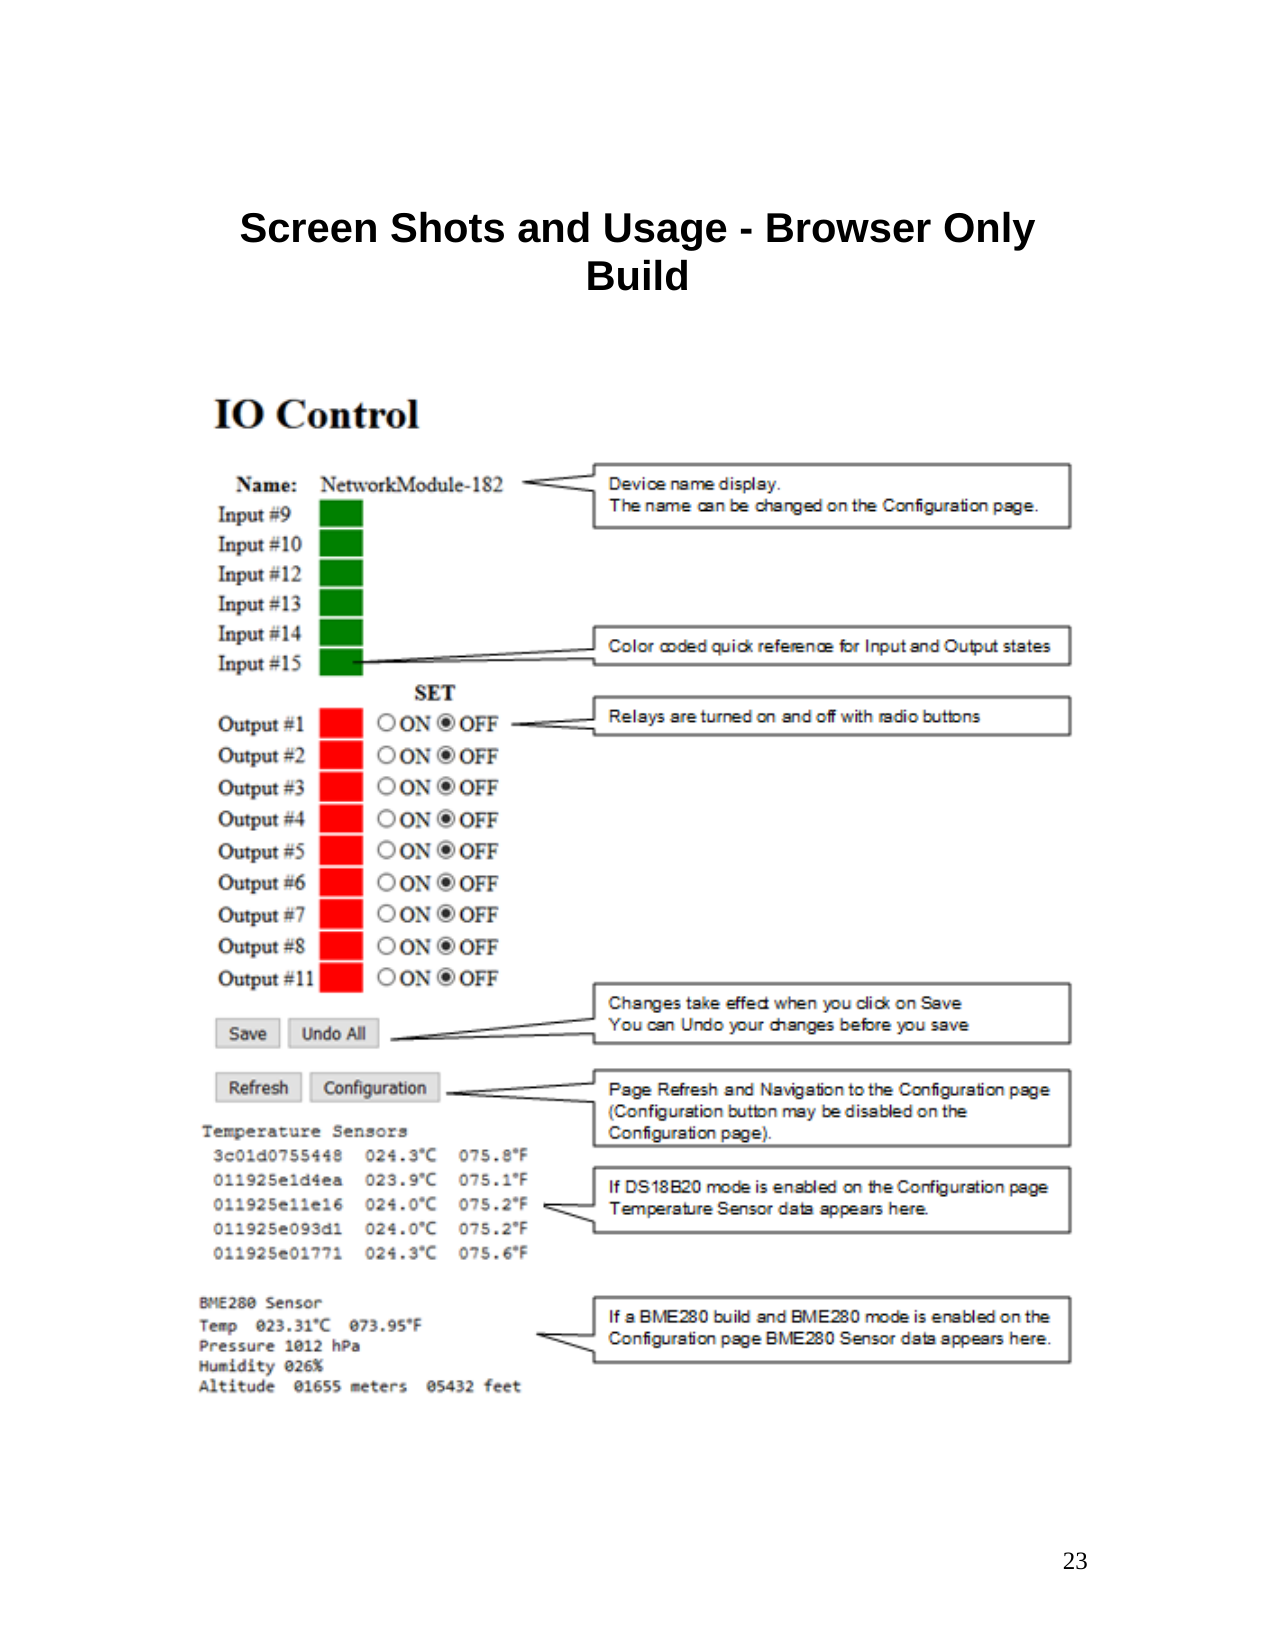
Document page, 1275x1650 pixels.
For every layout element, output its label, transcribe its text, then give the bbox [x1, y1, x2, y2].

picture [187, 382, 1092, 1406]
subtitle Screen Shots and Usage - Browser Only Build [187, 204, 1087, 299]
